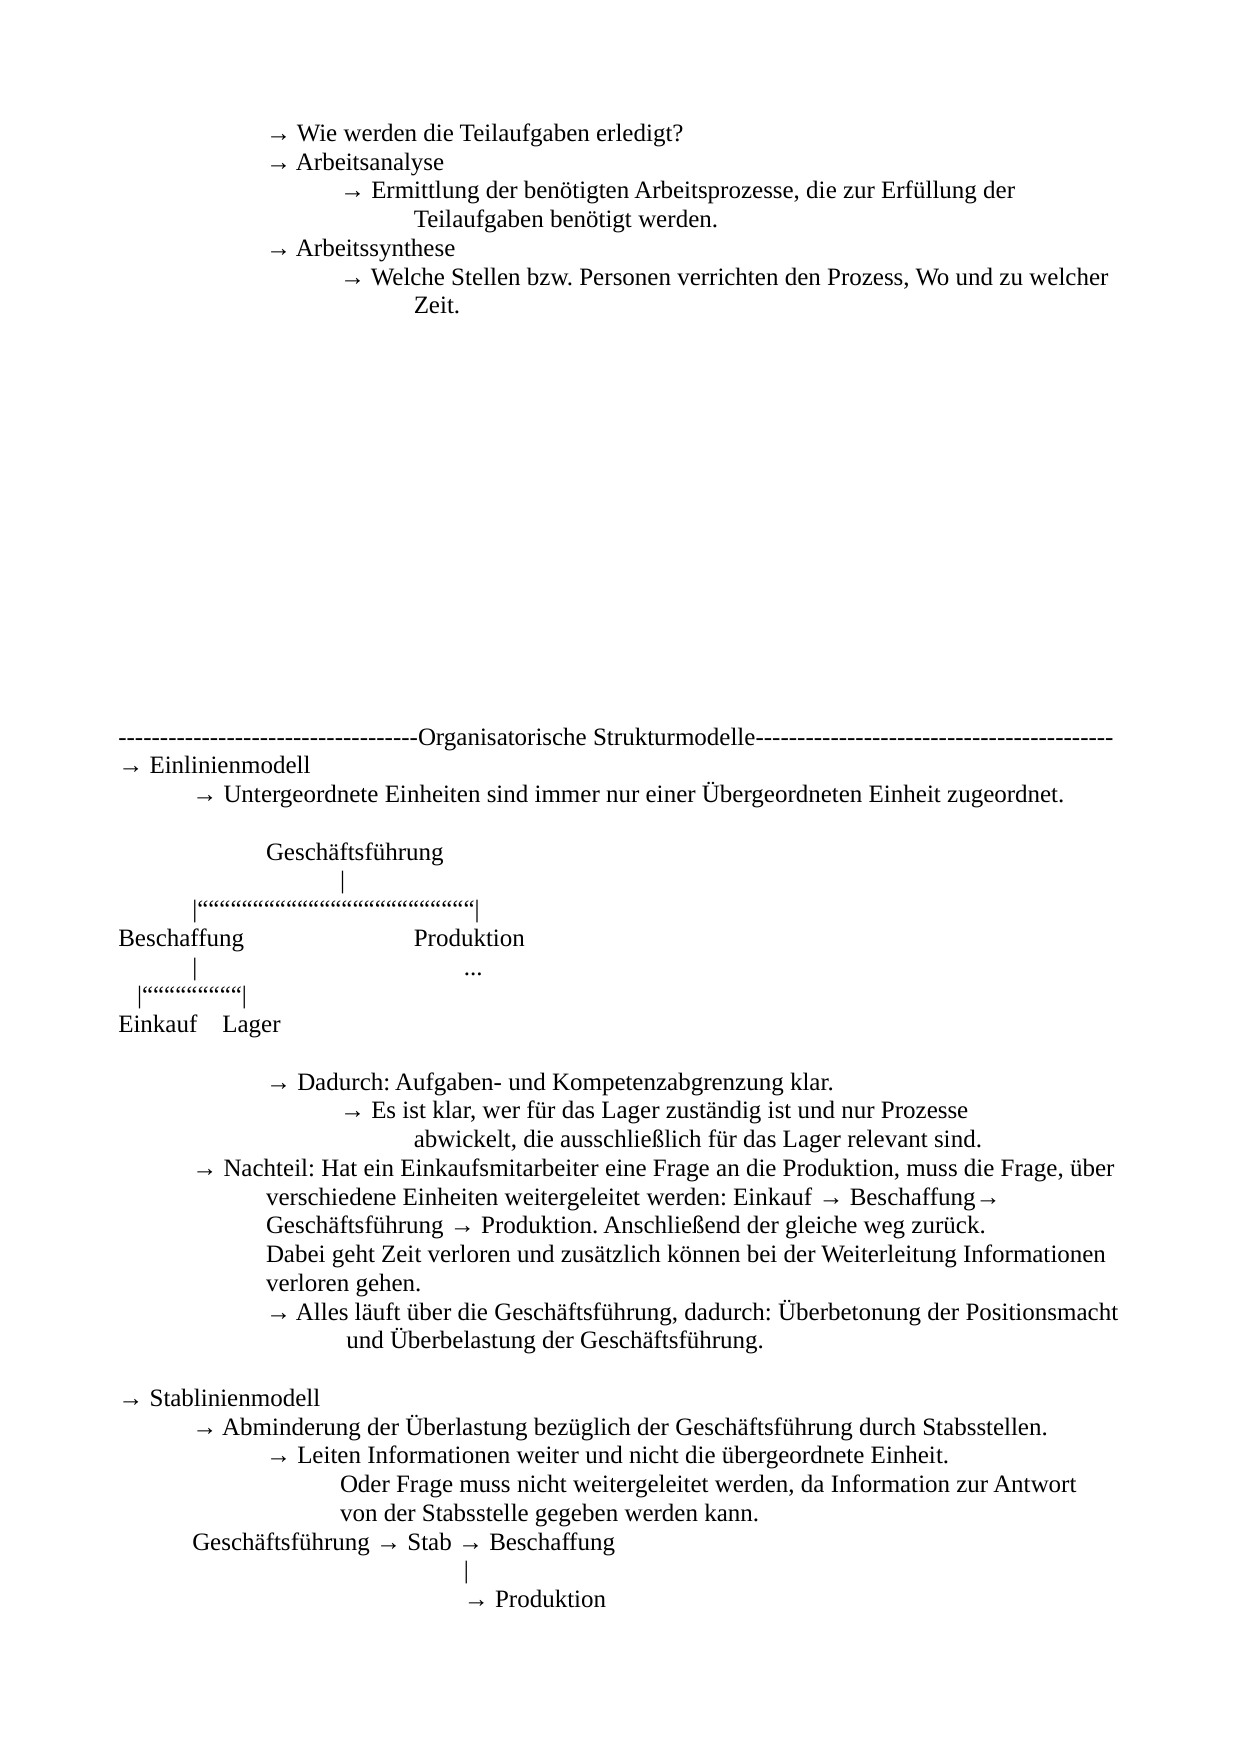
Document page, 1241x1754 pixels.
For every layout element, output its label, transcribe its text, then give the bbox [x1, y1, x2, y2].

text → Arbeitssynthese [118, 233, 1122, 262]
text und Überbelastung der Geschäftsführung. [118, 1326, 1122, 1354]
text → Leiten Informationen weiter und nicht die übergeordnete Einheit. [118, 1441, 1122, 1469]
text |“““““““““| [118, 981, 1122, 1009]
text → Wie werden die Teilaufgaben erledigt? [118, 118, 1122, 147]
text → Untergeordnete Einheiten sind immer nur einer Übergeordneten Einheit zugeordnet. [118, 779, 1122, 808]
text → Arbeitsanalyse [118, 147, 1122, 176]
text von der Stabsstelle gegeben werden kann. [118, 1498, 1122, 1527]
text | [118, 1556, 1122, 1584]
text Einkauf Lager [118, 1009, 1122, 1038]
text → Abminderung der Überlastung bezüglich der Geschäftsführung durch Stabsstellen. [118, 1412, 1122, 1441]
text → Nachteil: Hat ein Einkaufsmitarbeiter eine Frage an die Produktion, muss die Frage, über [118, 1153, 1122, 1182]
text Oder Frage muss nicht weitergeleitet werden, da Information zur Antwort [118, 1469, 1122, 1498]
text → Es ist klar, wer für das Lager zuständig ist und nur Prozesse [118, 1096, 1122, 1124]
text Dabei geht Zeit verloren und zusätzlich können bei der Weiterleitung Informationen [118, 1239, 1122, 1268]
text → Dadurch: Aufgaben- und Kompetenzabgrenzung klar. [118, 1067, 1122, 1096]
text → Alles läuft über die Geschäftsführung, dadurch: Überbetonung der Positionsmacht [118, 1297, 1122, 1326]
text Geschäftsführung [118, 837, 1122, 866]
text |“““““““““““““““““““““““““| [118, 894, 1122, 923]
text | ... [118, 952, 1122, 981]
text | [118, 866, 1122, 894]
text Geschäftsführung → Stab → Beschaffung [118, 1527, 1122, 1556]
text verschiedene Einheiten weitergeleitet werden: Einkauf → Beschaffung→ Geschäftsführung → Produktion. Anschließend der gleiche weg zurück. [118, 1182, 1122, 1239]
text → Produktion [118, 1584, 1122, 1613]
text → Stablinienmodell [118, 1383, 1122, 1412]
text → Ermittlung der benötigten Arbeitsprozesse, die zur Erfüllung der [118, 176, 1122, 204]
text ------------------------------------Organisatorische Strukturmodelle------------------------------------------- [118, 722, 1122, 751]
text Beschaffung Produktion [118, 923, 1122, 952]
text Teilaufgaben benötigt werden. [118, 204, 1122, 233]
text → Welche Stellen bzw. Personen verrichten den Prozess, Wo und zu welcher Zeit. [118, 262, 1122, 319]
text verloren gehen. [118, 1268, 1122, 1297]
text → Einlinienmodell [118, 751, 1122, 779]
text abwickelt, die ausschließlich für das Lager relevant sind. [118, 1124, 1122, 1153]
